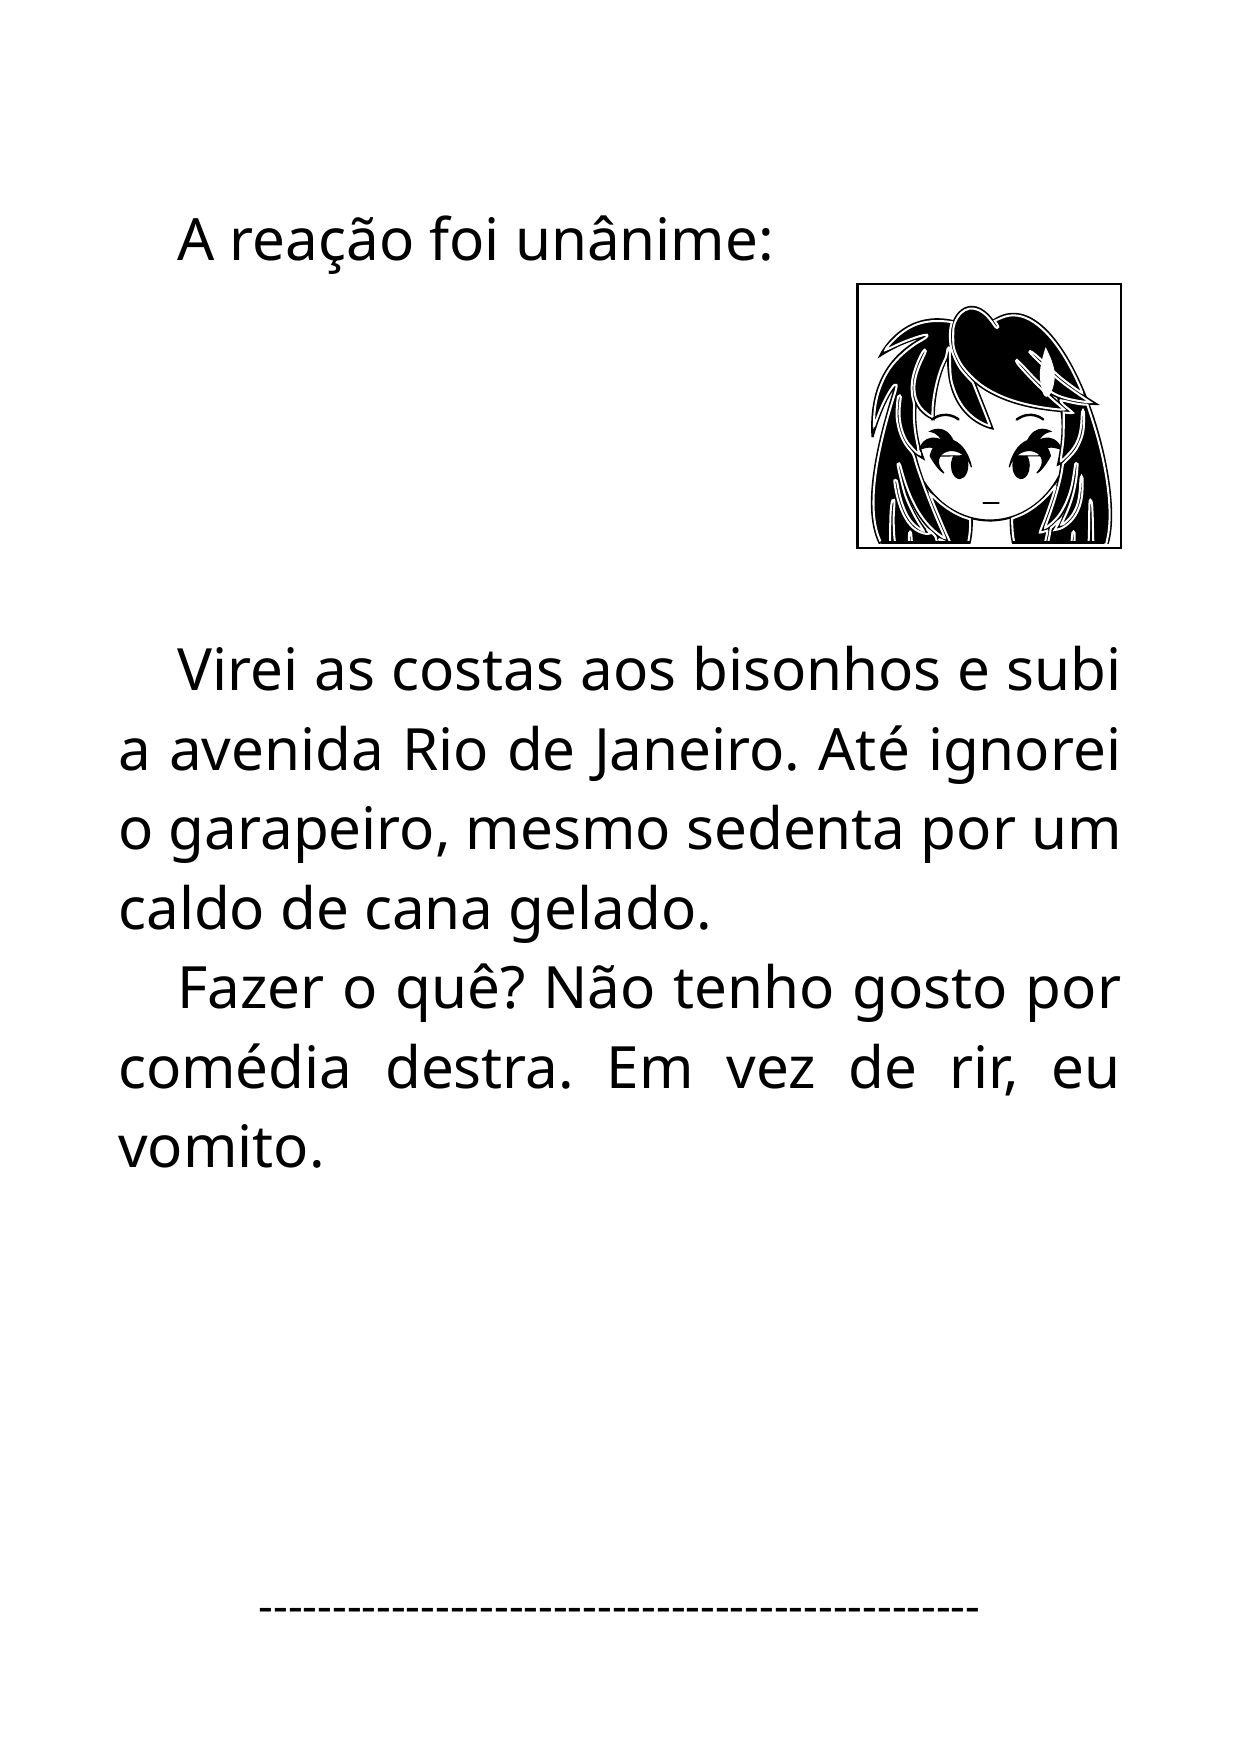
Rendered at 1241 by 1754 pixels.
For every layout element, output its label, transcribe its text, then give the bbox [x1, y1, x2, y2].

text Fazer o quê? Não tenho gosto por comédia destra. Em vez de rir, eu vomito. [118, 946, 1122, 1185]
text A reação foi unânime: [118, 198, 1122, 277]
text Virei as costas aos bisonhos e subi a avenida Rio de Janeiro. Até ignorei o garapeiro, mesmo sedenta por um caldo de cana gelado. [118, 628, 1122, 946]
